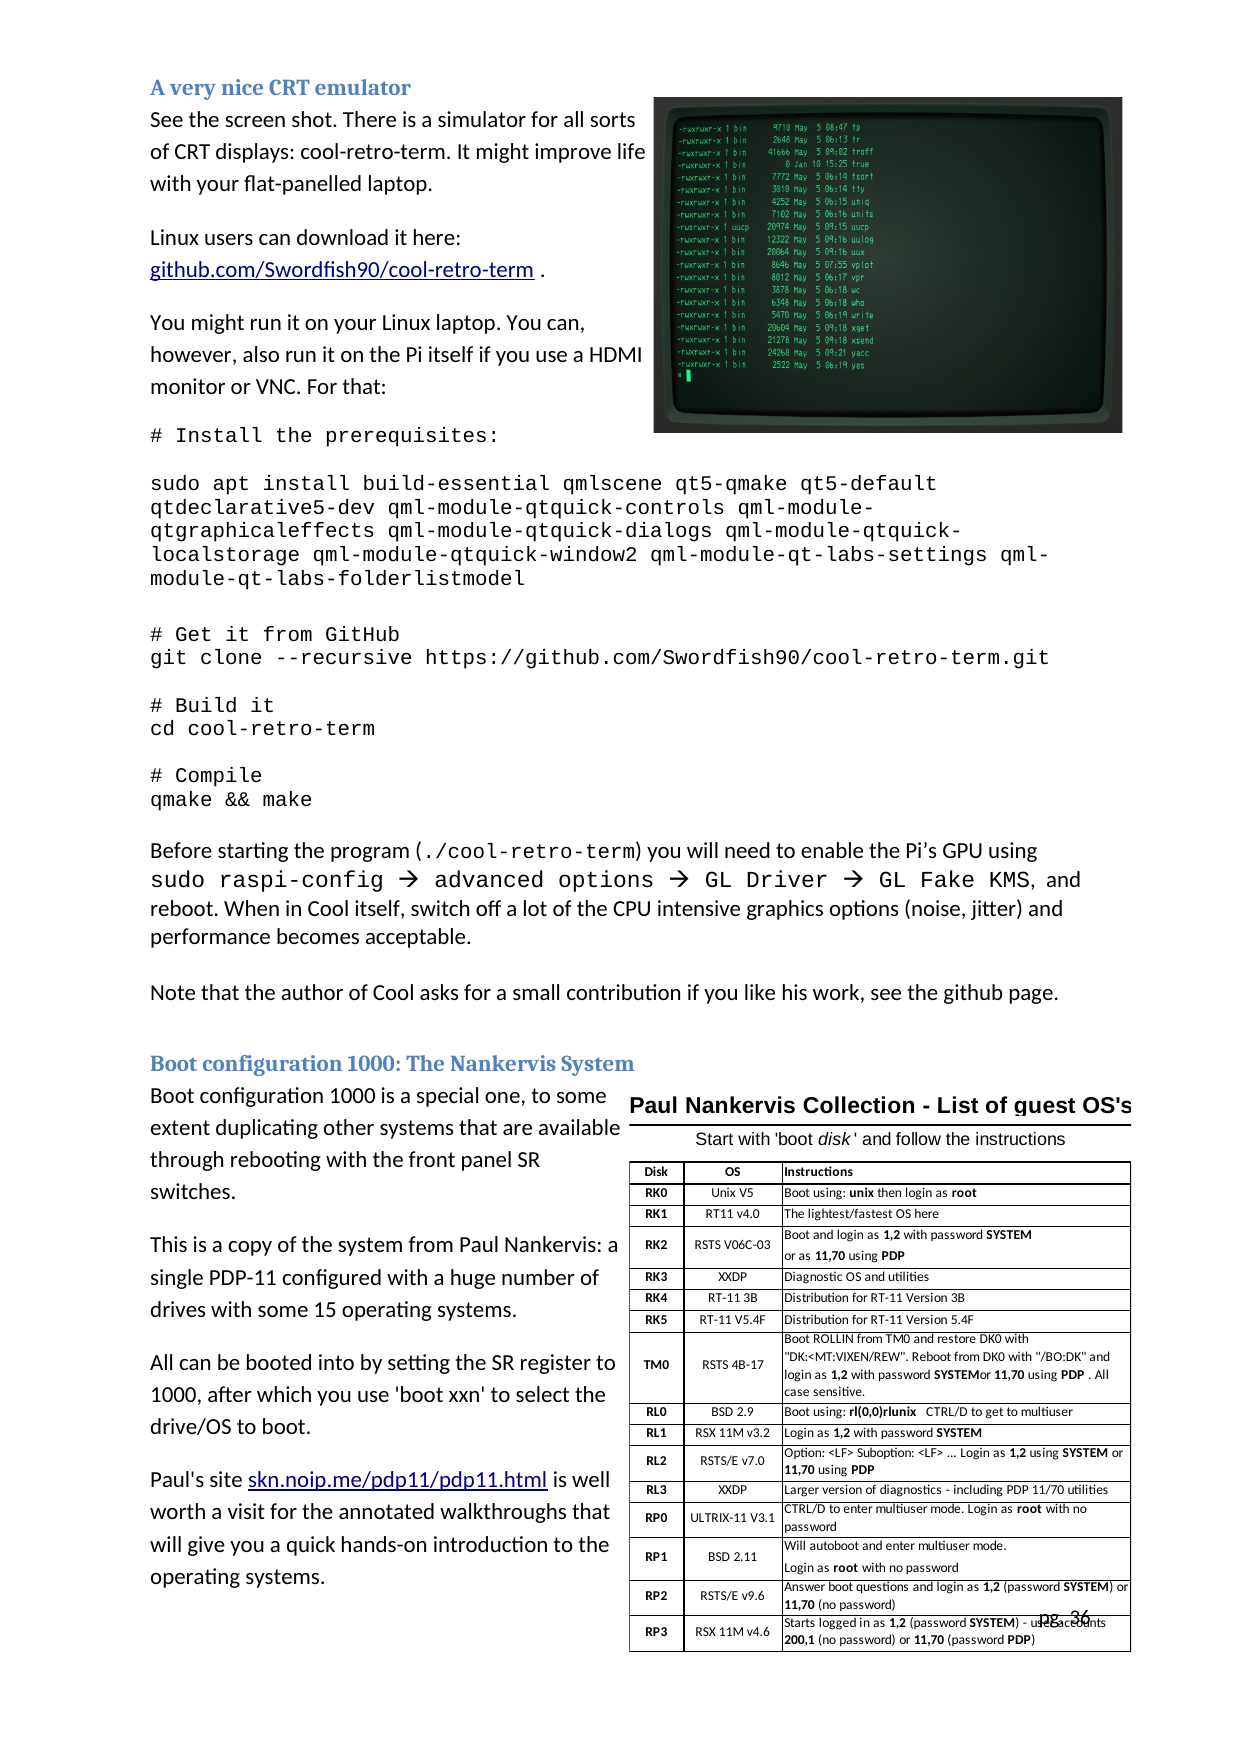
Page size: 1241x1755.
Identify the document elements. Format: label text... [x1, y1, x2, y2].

text This is a copy of the system from Paul Nankervis: a single PDP-11 configured with a huge number of drives with some 15 operating systems. [783, 1231, 1090, 1268]
text Paul's site skn.noip.me/pdp11/pdp11.html is well worth a visit for the annotated walkthroughs that will give you a quick hands-on introduction to the operating systems. [685, 1538, 782, 1580]
text This is a copy of the system from Paul Nankervis: a single PDP-11 configured with a huge number of drives with some 15 operating systems. [685, 1231, 782, 1268]
text This is a copy of the system from Paul Nankervis: a single PDP-11 configured with a huge number of drives with some 15 operating systems. [783, 1269, 1090, 1289]
text qmake && make [150, 789, 1090, 813]
text git clone --recursive https://github.com/Swordfish90/cool-retro-term.git [150, 647, 1090, 671]
text Paul's site skn.noip.me/pdp11/pdp11.html is well worth a visit for the annotated walkthroughs that will give you a quick hands-on introduction to the operating systems. [150, 1465, 629, 1590]
text All can be booted into by setting the SR register to 1000, after which you use 'boot xxn' to select the drive/OS to boot. [783, 1404, 1090, 1424]
text This is a copy of the system from Paul Nankervis: a single PDP-11 configured with a huge number of drives with some 15 operating systems. [783, 1311, 1090, 1323]
text This is a copy of the system from Paul Nankervis: a single PDP-11 configured with a huge number of drives with some 15 operating systems. [783, 1290, 1090, 1310]
text # Compile [150, 766, 1090, 789]
text Paul's site skn.noip.me/pdp11/pdp11.html is well worth a visit for the annotated walkthroughs that will give you a quick hands-on introduction to the operating systems. [783, 1465, 1090, 1481]
text All can be booted into by setting the SR register to 1000, after which you use 'boot xxn' to select the drive/OS to boot. [150, 1348, 629, 1440]
subtitle Boot configuration 1000: The Nankervis System [150, 1051, 1090, 1077]
text Paul's site skn.noip.me/pdp11/pdp11.html is well worth a visit for the annotated walkthroughs that will give you a quick hands-on introduction to the operating systems. [783, 1538, 1090, 1580]
text # Build it [150, 694, 1090, 718]
text All can be booted into by setting the SR register to 1000, after which you use 'boot xxn' to select the drive/OS to boot. [630, 1348, 683, 1403]
text sudo apt install build-essential qmlscene qt5-qmake qt5-default qtdeclarative5-dev qml-module-qtquick-controls qml-module-qtgraphicaleffects qml-module-qtquick-dialogs qml-module-qtquick-localstorage qml-module-qtquick-window2 qml-module-qt-labs-settings qml-module-qt-labs-folderlistmodel [150, 473, 1090, 591]
text Paul's site skn.noip.me/pdp11/pdp11.html is well worth a visit for the annotated walkthroughs that will give you a quick hands-on introduction to the operating systems. [783, 1482, 1090, 1502]
text # Get it from GitHub [150, 624, 1090, 647]
text This is a copy of the system from Paul Nankervis: a single PDP-11 configured with a huge number of drives with some 15 operating systems. [150, 1231, 629, 1323]
text See the screen shot. There is a simulator for all sorts of CRT displays: cool-retro-term. It might improve life with your flat-panelled laptop. [150, 105, 653, 198]
text Before starting the program (./cool-retro-term) you will need to enable the Pi’s GPU using sudo raspi-config  advanced options  GL Driver  GL Fake KMS, and reboot. When in Cool itself, switch off a lot of the CPU intensive graphics options (noise, jitter) and performance becomes acceptable. [150, 836, 1090, 950]
text You might run it on your Linux laptop. You can, however, also run it on the Pi itself if you use a HDMI monitor or VNC. For that: [150, 308, 653, 400]
text Linux users can download it here: github.com/Swordfish90/cool-retro-term . [150, 223, 653, 283]
text Paul's site skn.noip.me/pdp11/pdp11.html is well worth a visit for the annotated walkthroughs that will give you a quick hands-on introduction to the operating systems. [783, 1503, 1090, 1537]
subtitle A very nice CRT emulator [150, 75, 1090, 101]
text All can be booted into by setting the SR register to 1000, after which you use 'boot xxn' to select the drive/OS to boot. [783, 1425, 1090, 1440]
text Boot configuration 1000 is a special one, to some extent duplicating other systems that are available through rebooting with the front panel SR switches. [150, 1081, 1090, 1206]
text All can be booted into by setting the SR register to 1000, after which you use 'boot xxn' to select the drive/OS to boot. [685, 1348, 782, 1403]
text # Install the prerequisites: [150, 425, 1090, 449]
text Note that the author of Cool asks for a small contribution if you like his work, see the github page. [150, 978, 1090, 1006]
text All can be booted into by setting the SR register to 1000, after which you use 'boot xxn' to select the drive/OS to boot. [783, 1348, 1090, 1403]
text cd cool-retro-term [150, 718, 1090, 742]
